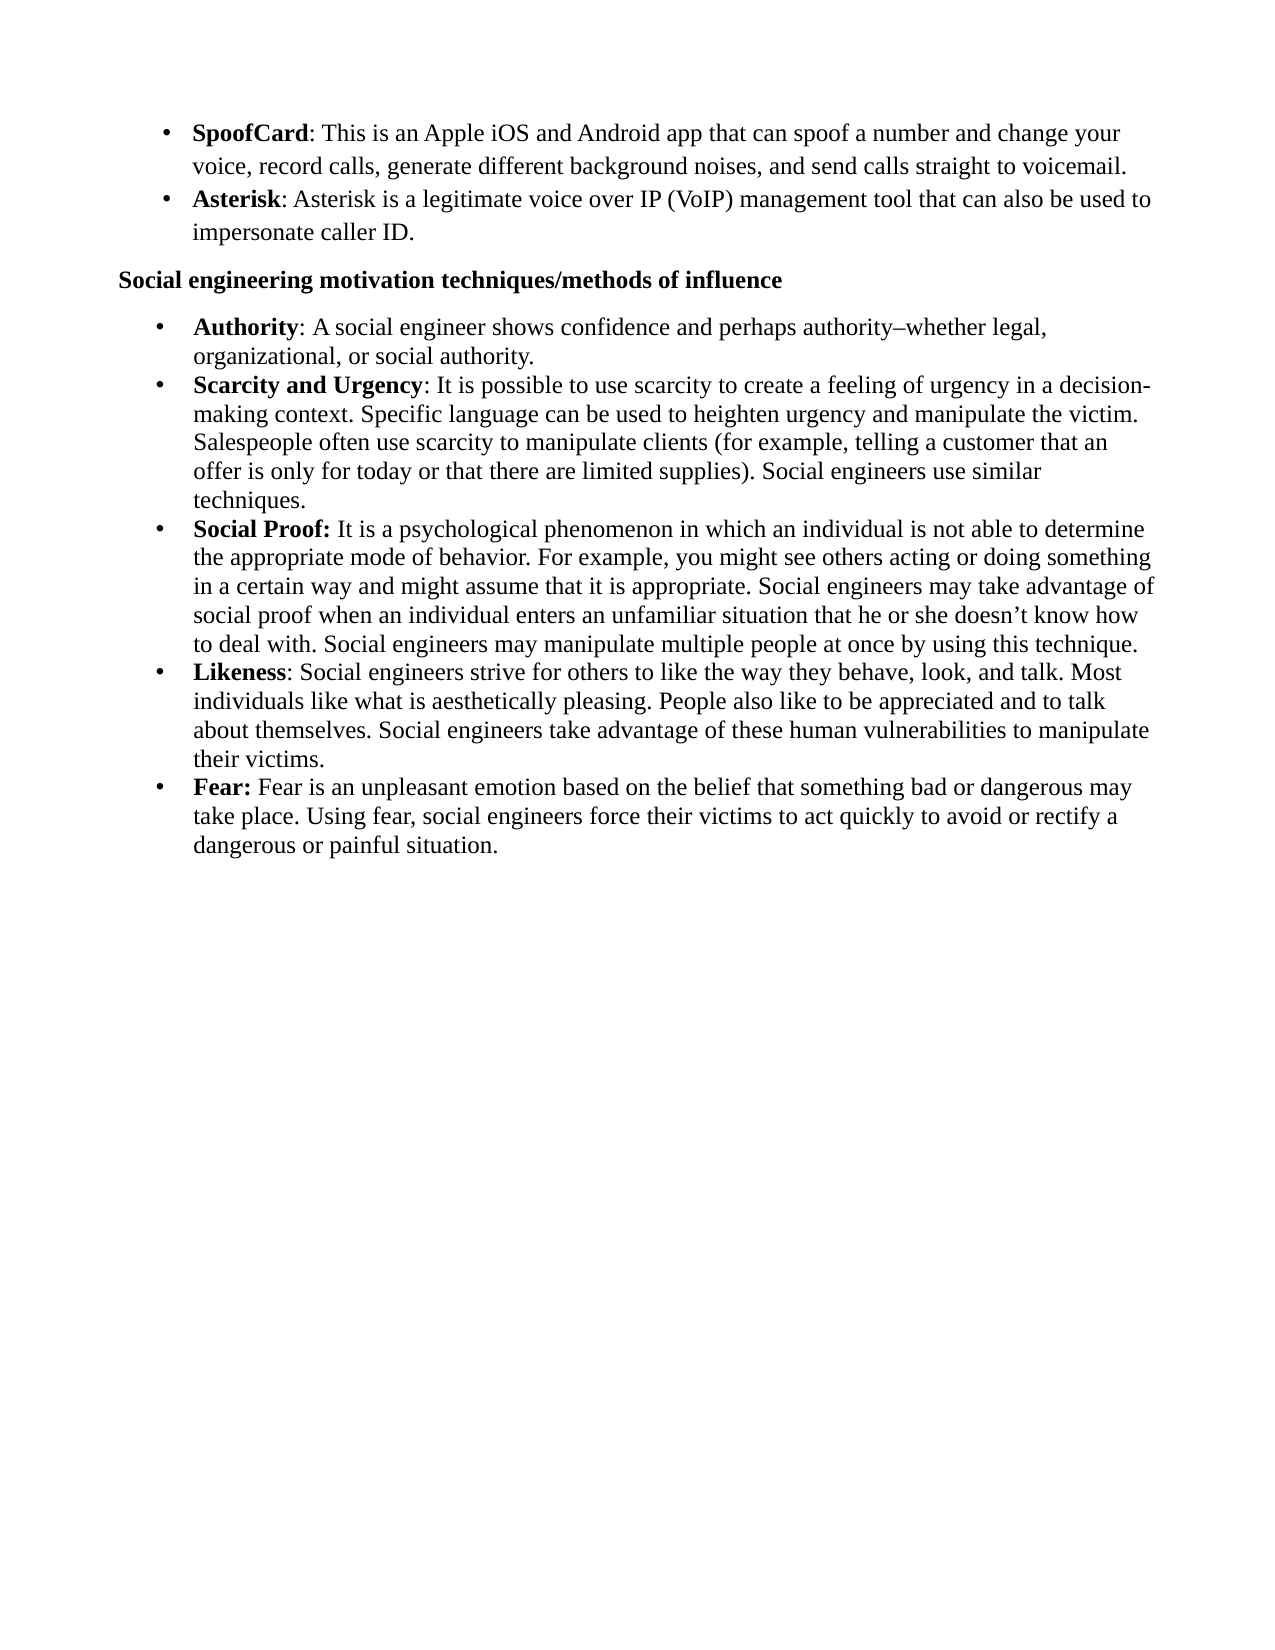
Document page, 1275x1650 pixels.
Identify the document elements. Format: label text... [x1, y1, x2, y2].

list Social Proof: It is a psychological phenomenon in which an individual is not able to determine the appropriate mode of behavior. For example, you might see others acting or doing something in a certain way and might assume that it is appropriate. Social engineers may take advantage of social proof when an individual enters an unfamiliar situation that he or she doesn’t know how to deal with. Social engineers may manipulate multiple people at once by using this technique. [156, 514, 1157, 657]
list Fear: Fear is an unpleasant emotion based on the belief that something bad or dangerous may take place. Using fear, social engineers force their victims to act quickly to avoid or rectify a dangerous or painful situation. [156, 772, 1157, 859]
list Asterisk: Asterisk is a legitimate voice over IP (VoIP) management tool that can also be used to impersonate caller ID. [162, 184, 1157, 246]
text Social engineering motivation techniques/methods of influence [118, 265, 1157, 293]
list Scarcity and Urgency: It is possible to use scarcity to create a feeling of urgency in a decision-making context. Specific language can be used to heighten urgency and manipulate the victim. Salespeople often use scarcity to manipulate clients (for example, telling a customer that an offer is only for today or that there are limited supplies). Social engineers use similar techniques. [156, 370, 1157, 514]
list SpoofCard: This is an Apple iOS and Android app that can spoof a number and change your voice, record calls, generate different background noises, and send calls straight to voicemail. [162, 118, 1157, 180]
list Authority: A social engineer shows confidence and perhaps authority–whether legal, organizational, or social authority. [156, 312, 1157, 370]
list Likeness: Social engineers strive for others to like the way they behave, look, and talk. Most individuals like what is aesthetically pleasing. People also like to be appreciated and to talk about themselves. Social engineers take advantage of these human vulnerabilities to manipulate their victims. [156, 657, 1157, 772]
